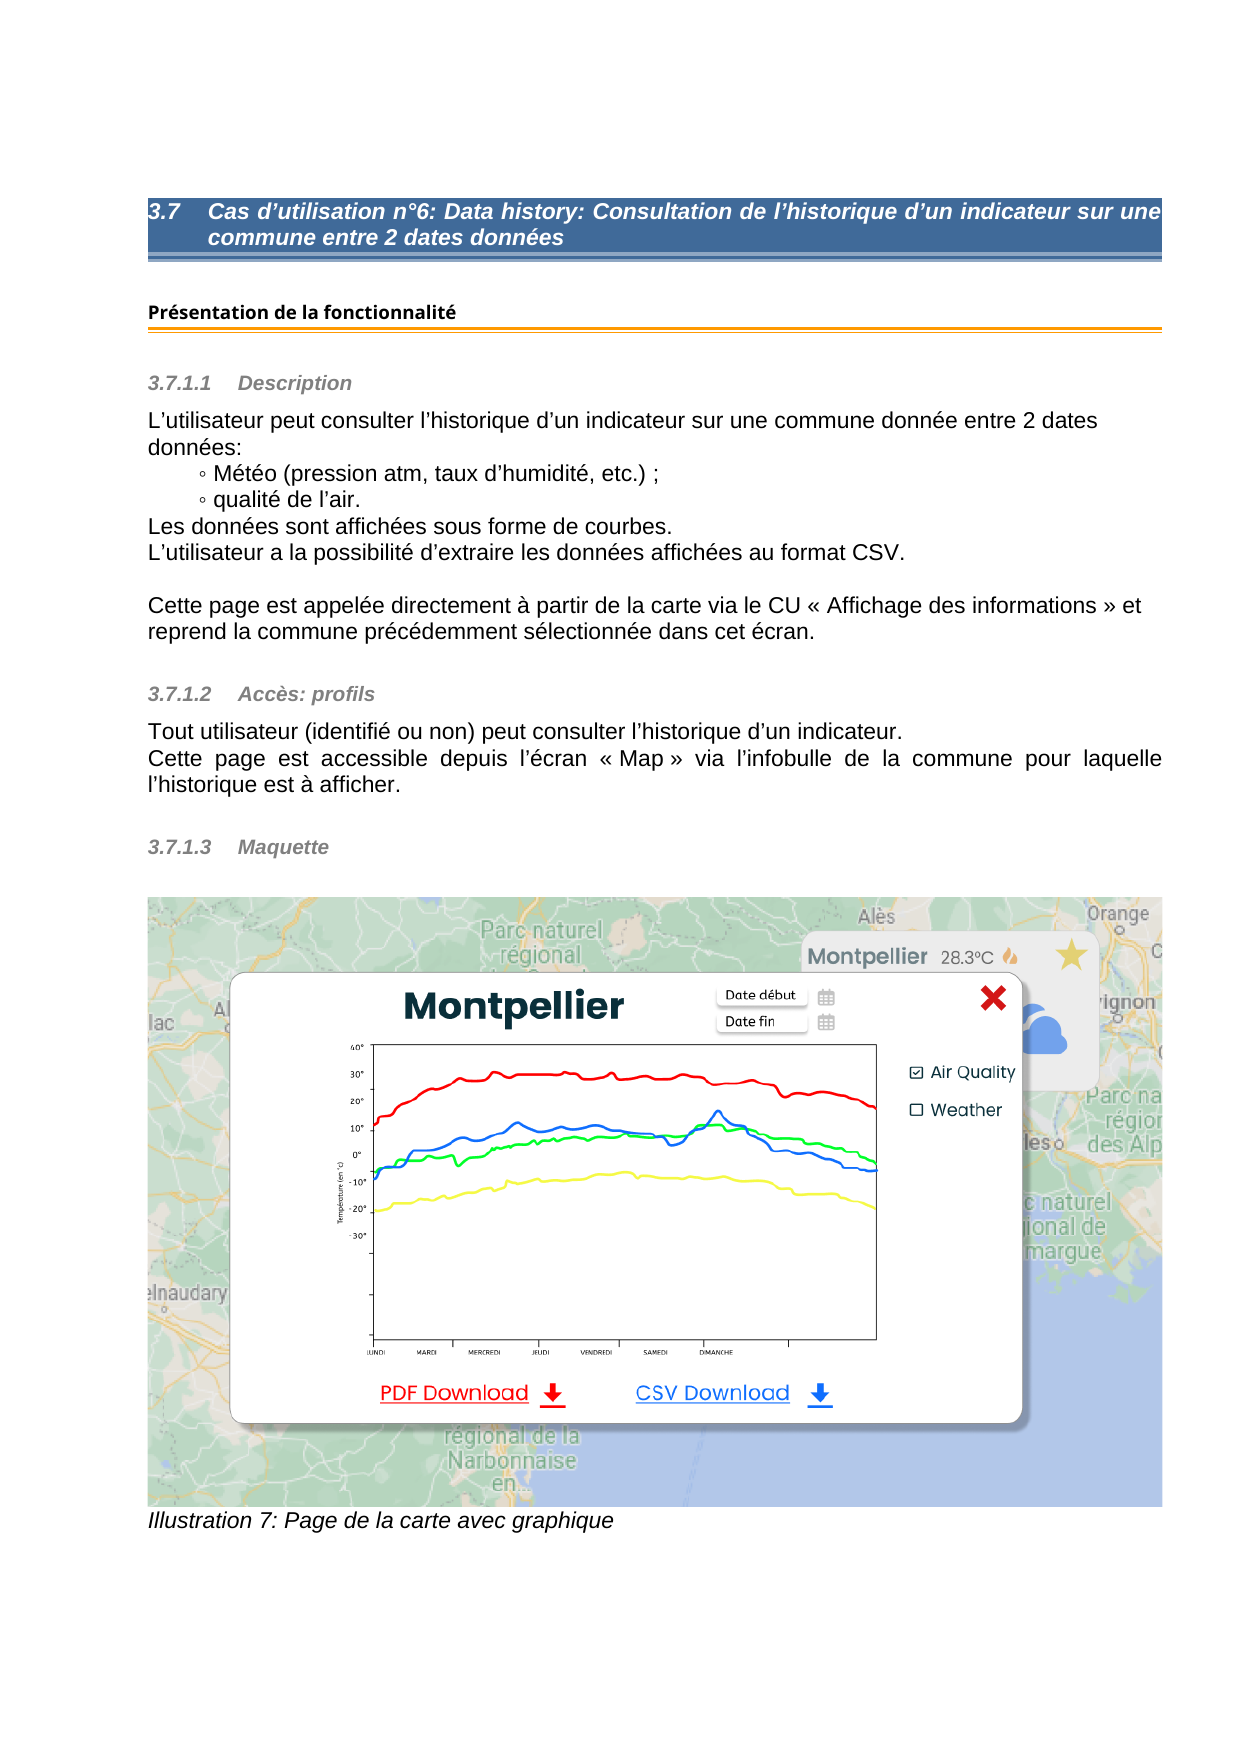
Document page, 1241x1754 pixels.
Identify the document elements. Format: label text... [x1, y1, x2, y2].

text Les données sont affichées sous forme de courbes. [148, 513, 1162, 539]
text L’utilisateur a la possibilité d’extraire les données affichées au format CSV. [148, 539, 1162, 565]
text Illustration 7: Page de la carte avec graphique [148, 1507, 1162, 1533]
subtitle Description [148, 371, 1162, 395]
text ◦ Météo (pression atm, taux d’humidité, etc.) ; [148, 460, 1162, 486]
picture [147, 897, 1163, 1507]
text Tout utilisateur (identifié ou non) peut consulter l’historique d’un indicateur. [148, 718, 1162, 745]
text Cette page est accessible depuis l’écran « Map » via l’infobulle de la commune pour laquelle l’historique est à afficher. [148, 745, 1162, 797]
text Cette page est appelée directement à partir de la carte via le CU « Affichage des informations » et reprend la commune précédemment sélectionnée dans cet écran. [148, 592, 1162, 644]
subtitle Accès: profils [148, 682, 1162, 706]
subtitle Maquette [148, 835, 1162, 859]
text L’utilisateur peut consulter l’historique d’un indicateur sur une commune donnée entre 2 dates données: [148, 407, 1162, 460]
subtitle Présentation de la fonctionnalité [148, 299, 1162, 327]
subtitle Cas d’utilisation n°6: Data history: Consultation de l’historique d’un indicateur sur une commune entre 2 dates données [148, 198, 1162, 252]
text ◦ qualité de l’air. [148, 486, 1162, 513]
